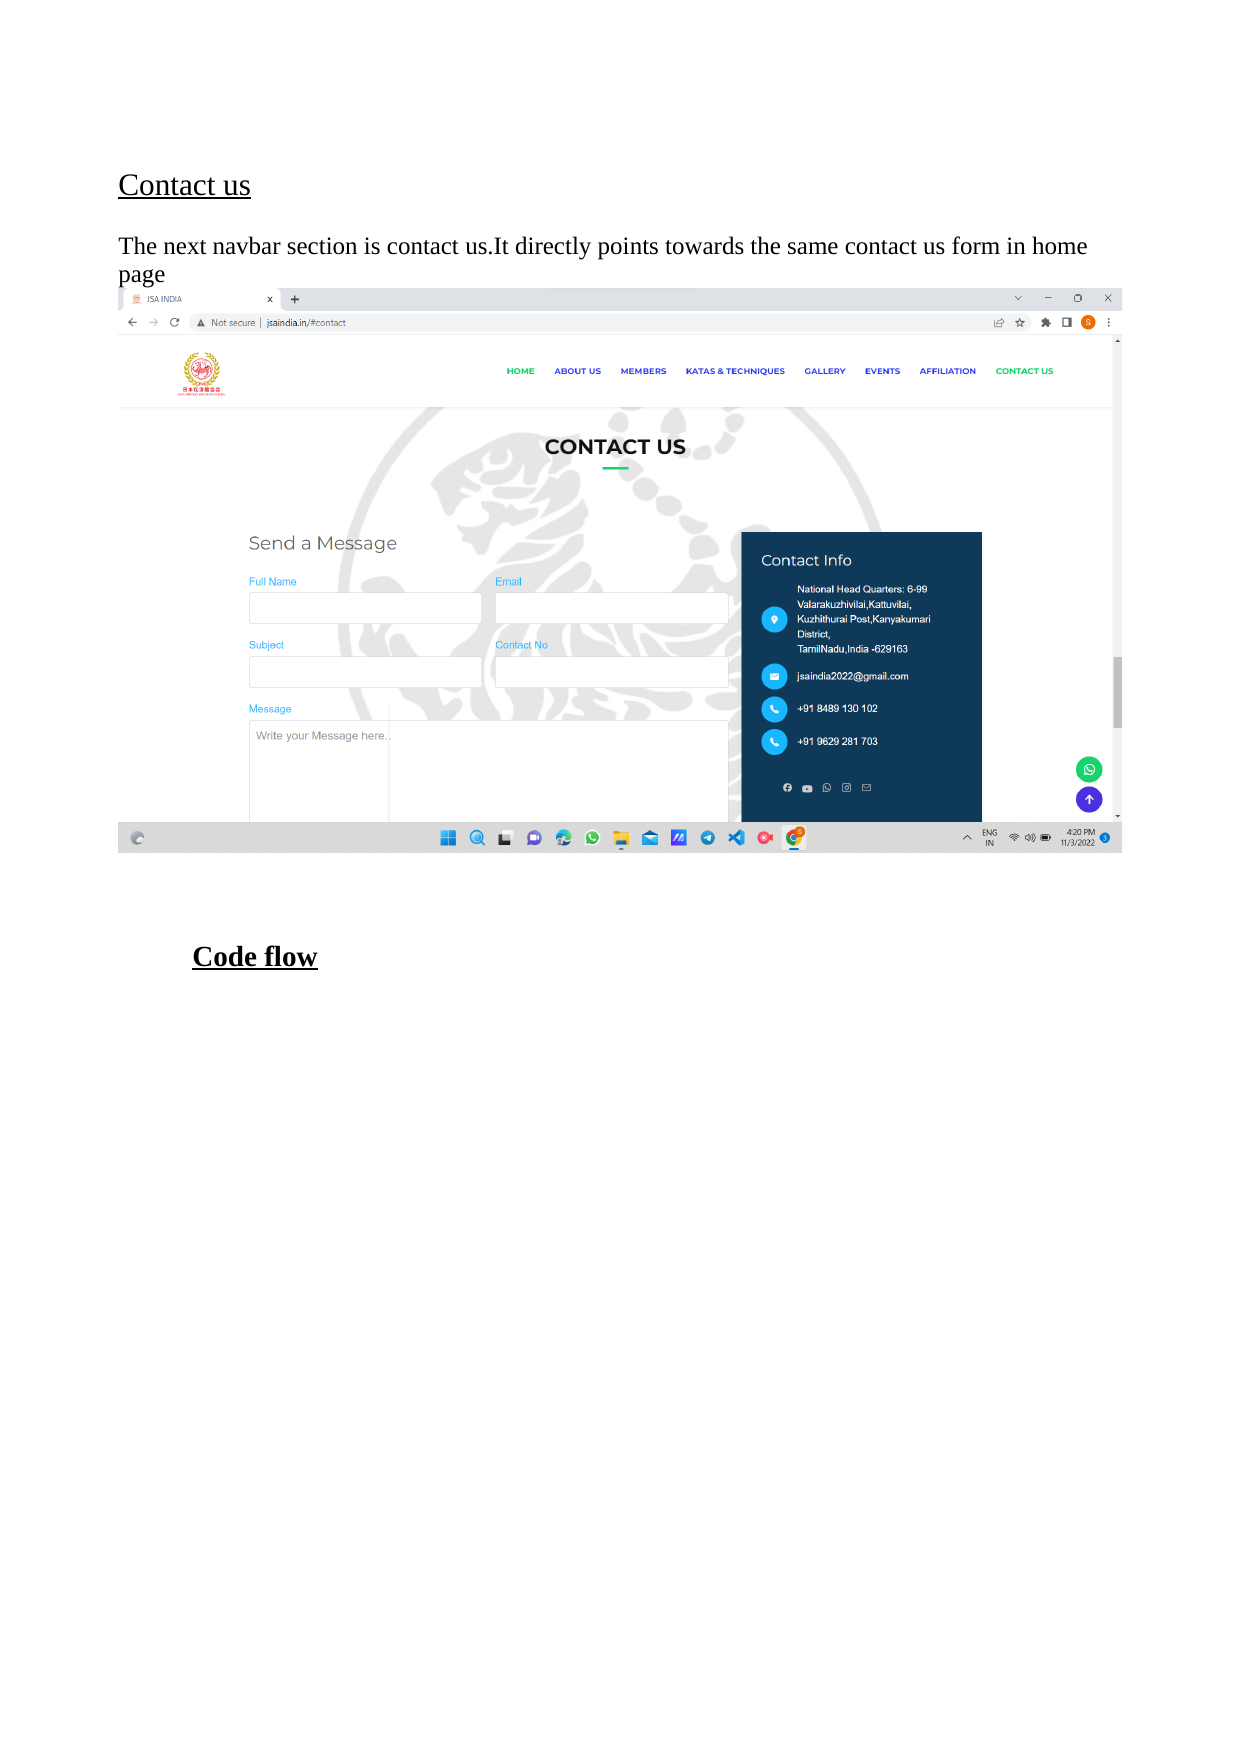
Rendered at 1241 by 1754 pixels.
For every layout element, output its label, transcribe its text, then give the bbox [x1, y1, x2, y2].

text Contact us [118, 166, 1122, 202]
text The next navbar section is contact us.It directly points towards the same contact us form in home page [118, 231, 1122, 288]
picture [118, 288, 1123, 853]
text Code flow [118, 939, 1122, 973]
